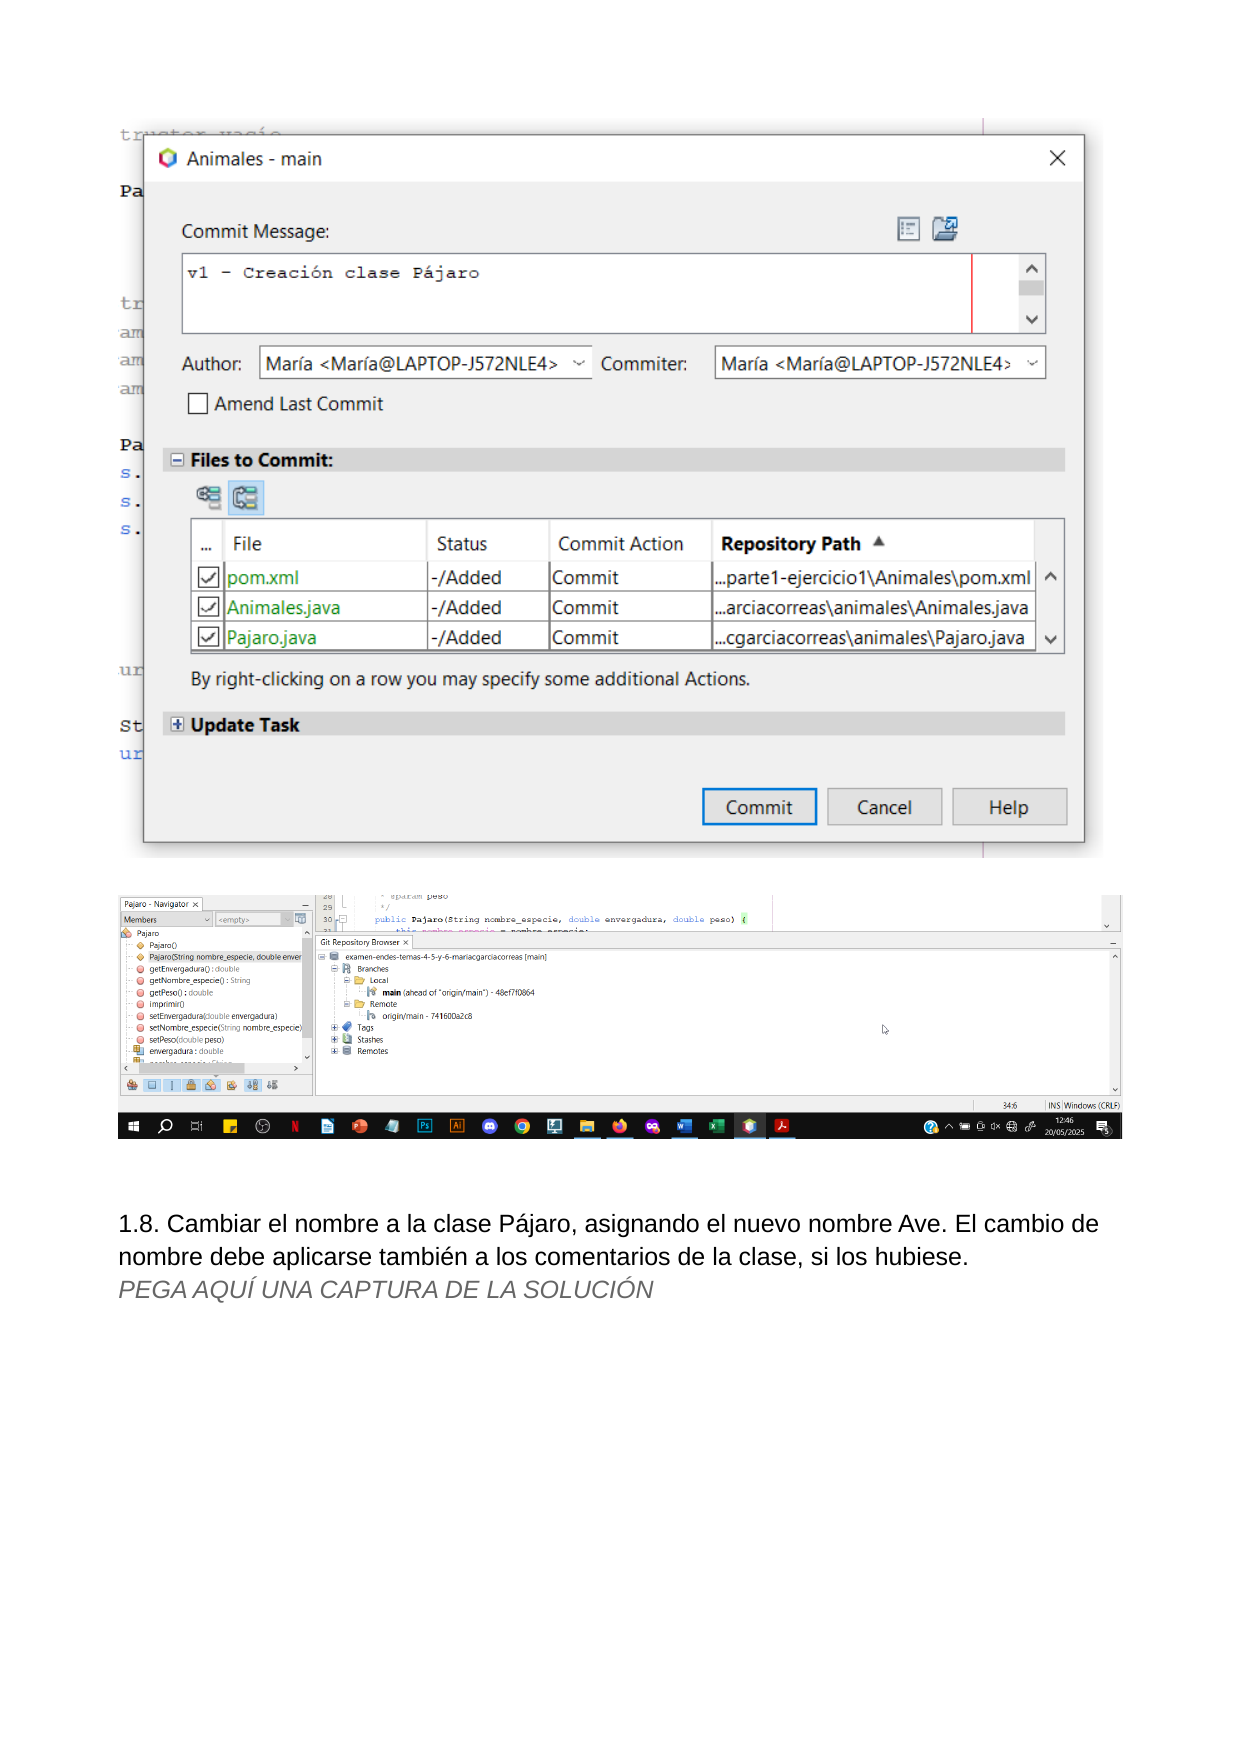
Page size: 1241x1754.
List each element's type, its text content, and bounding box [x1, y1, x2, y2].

text 1.8. Cambiar el nombre a la clase Pájaro, asignando el nuevo nombre Ave. El cambio de nombre debe aplicarse también a los comentarios de la clase, si los hubiese. [118, 1209, 1122, 1271]
text PEGA AQUÍ UNA CAPTURA DE LA SOLUCIÓN [118, 1275, 1122, 1304]
